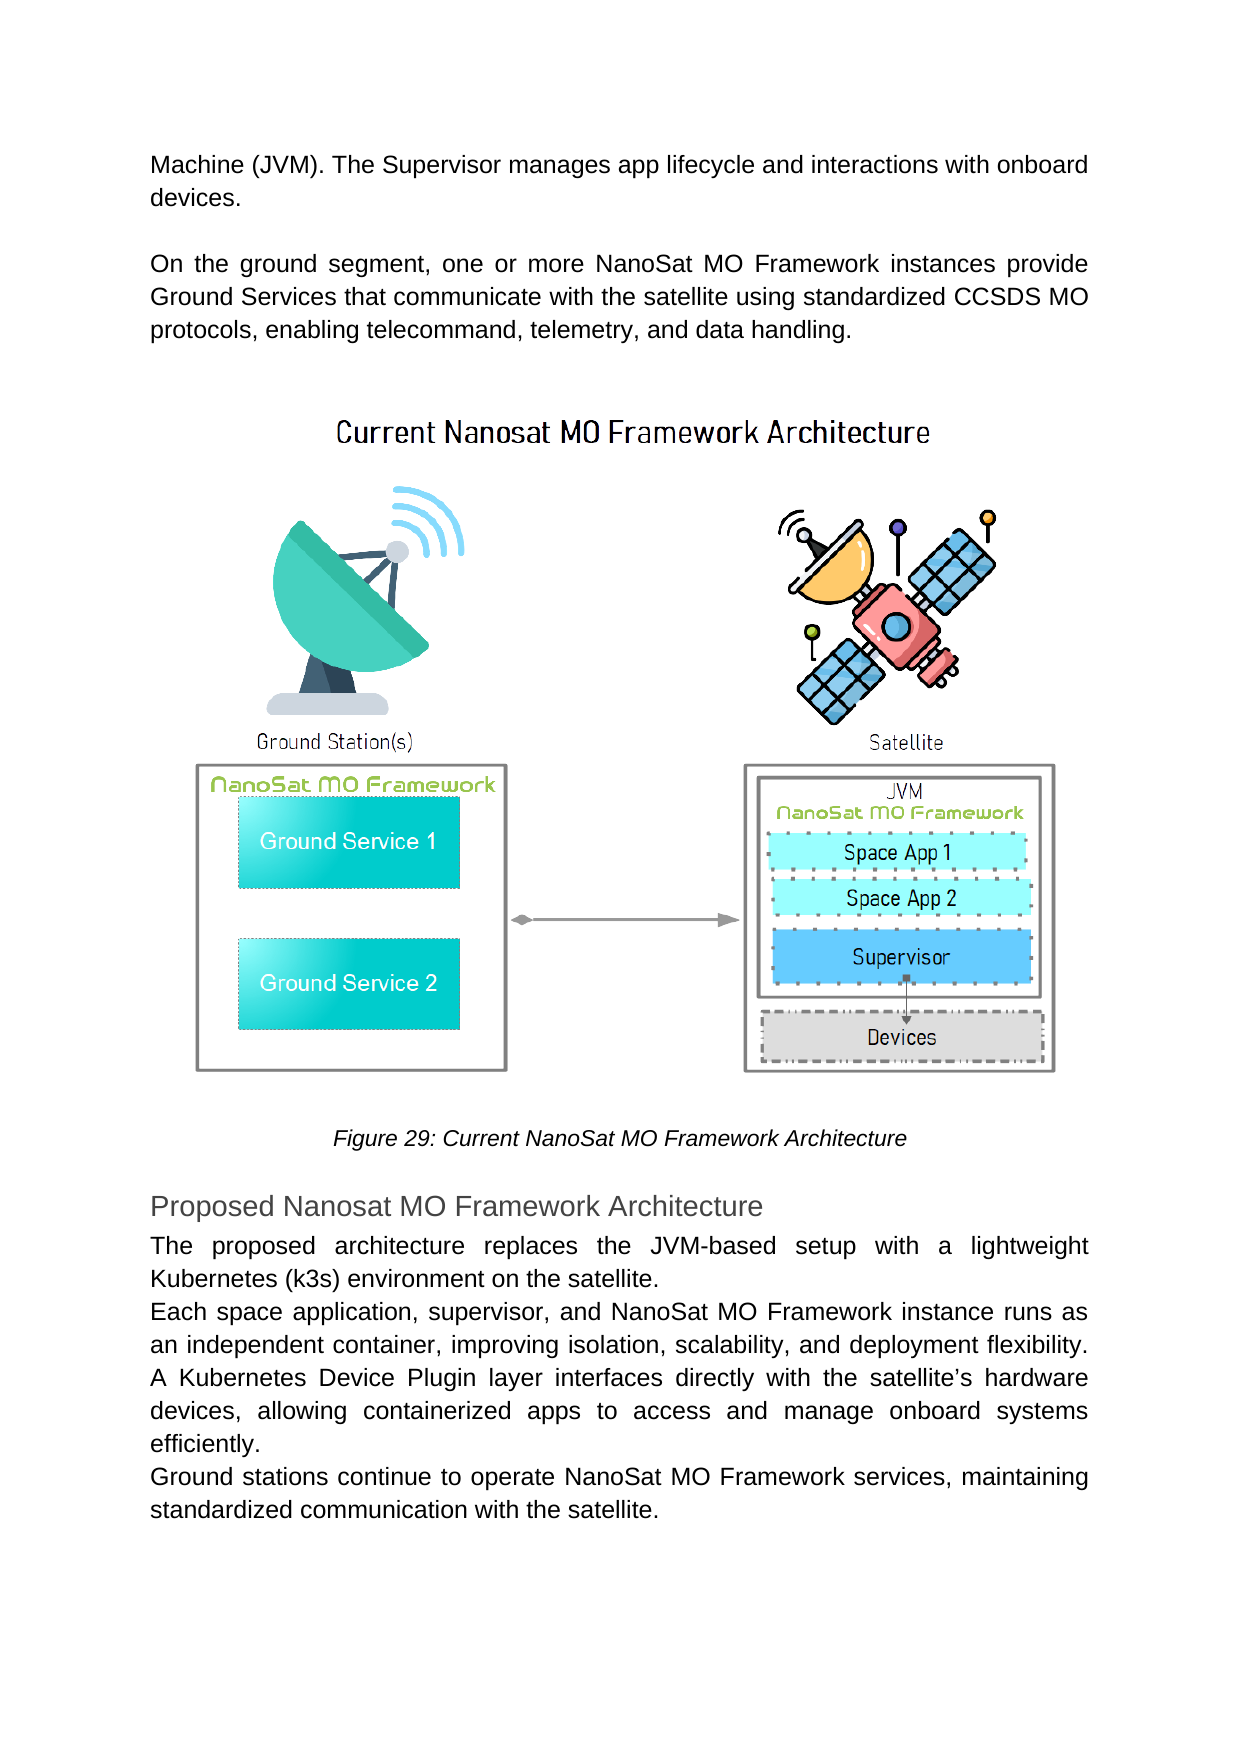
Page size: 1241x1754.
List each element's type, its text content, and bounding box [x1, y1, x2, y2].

text On the ground segment, one or more NanoSat MO Framework instances provide Ground Services that communicate with the satellite using standardized CCSDS MO protocols, enabling telecommand, telemetry, and data handling. [150, 249, 1090, 344]
text Machine (JVM). The Supervisor manages app lifecycle and interactions with onboard devices. [150, 150, 1090, 212]
text The proposed architecture replaces the JVM-based setup with a lightweight Kubernetes (k3s) environment on the satellite. [150, 1231, 1090, 1292]
text Each space application, supervisor, and NanoSat MO Framework instance runs as an independent container, improving isolation, scalability, and deployment flexibility. A Kubernetes Device Plugin layer interfaces directly with the satellite’s hardware devices, allowing containerized apps to access and manage onboard systems efficiently. [150, 1297, 1090, 1457]
picture [150, 385, 1091, 1113]
text Figure 29: Current NanoSat MO Framework Architecture [150, 1125, 1090, 1152]
subtitle Proposed Nanosat MO Framework Architecture [150, 1189, 1090, 1222]
text Ground stations continue to operate NanoSat MO Framework services, maintaining standardized communication with the satellite. [150, 1462, 1090, 1523]
